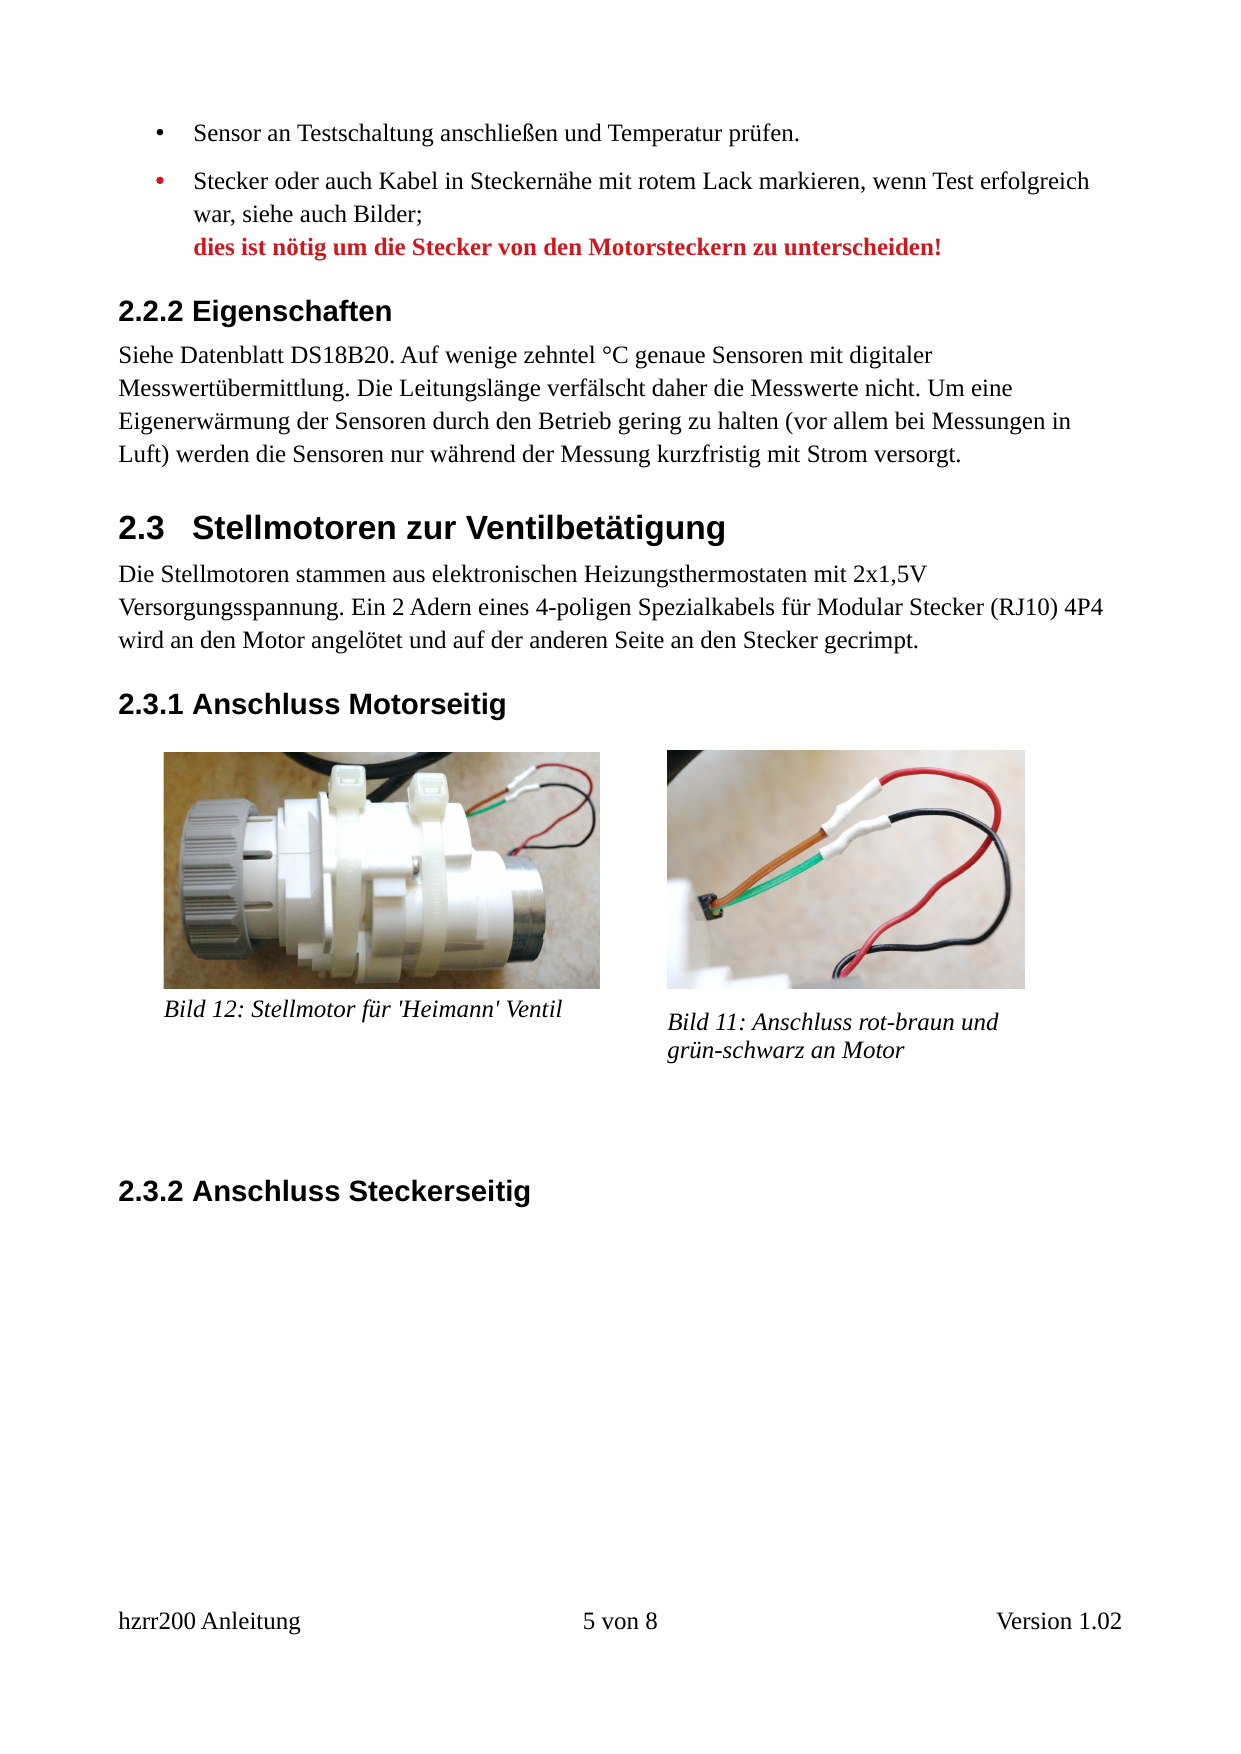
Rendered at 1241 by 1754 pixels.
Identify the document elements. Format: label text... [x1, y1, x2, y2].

picture [667, 750, 1025, 989]
subtitle Anschluss Steckerseitig [118, 1174, 1122, 1208]
picture [163, 752, 600, 989]
text Bild 11: Anschluss rot-braun und grün-schwarz an Motor [667, 989, 1025, 1064]
list Stecker oder auch Kabel in Steckernähe mit rotem Lack markieren, wenn Test erfolgreich war, siehe auch Bilder; dies ist nötig um die Stecker von den Motorsteckern zu unterscheiden! [156, 166, 1122, 261]
list Sensor an Testschaltung anschließen und Temperatur prüfen. [156, 118, 1122, 147]
subtitle Anschluss Motorseitig [118, 687, 1122, 721]
text Die Stellmotoren stammen aus elektronischen Heizungsthermostaten mit 2x1,5V Versorgungsspannung. Ein 2 Adern eines 4-poligen Spezialkabels für Modular Stecker (RJ10) 4P4 wird an den Motor angelötet und auf der anderen Seite an den Stecker gecrimpt. [118, 559, 1122, 654]
text Bild 12: Stellmotor für 'Heimann' Ventil [164, 989, 600, 1022]
subtitle Eigenschaften [118, 294, 1122, 328]
text Siehe Datenblatt DS18B20. Auf wenige zehntel °C genaue Sensoren mit digitaler Messwertübermittlung. Die Leitungslänge verfälscht daher die Messwerte nicht. Um eine Eigenerwärmung der Sensoren durch den Betrieb gering zu halten (vor allem bei Messungen in Luft) werden die Sensoren nur während der Messung kurzfristig mit Strom versorgt. [118, 340, 1122, 468]
subtitle Stellmotoren zur Ventilbetätigung [118, 508, 1122, 546]
